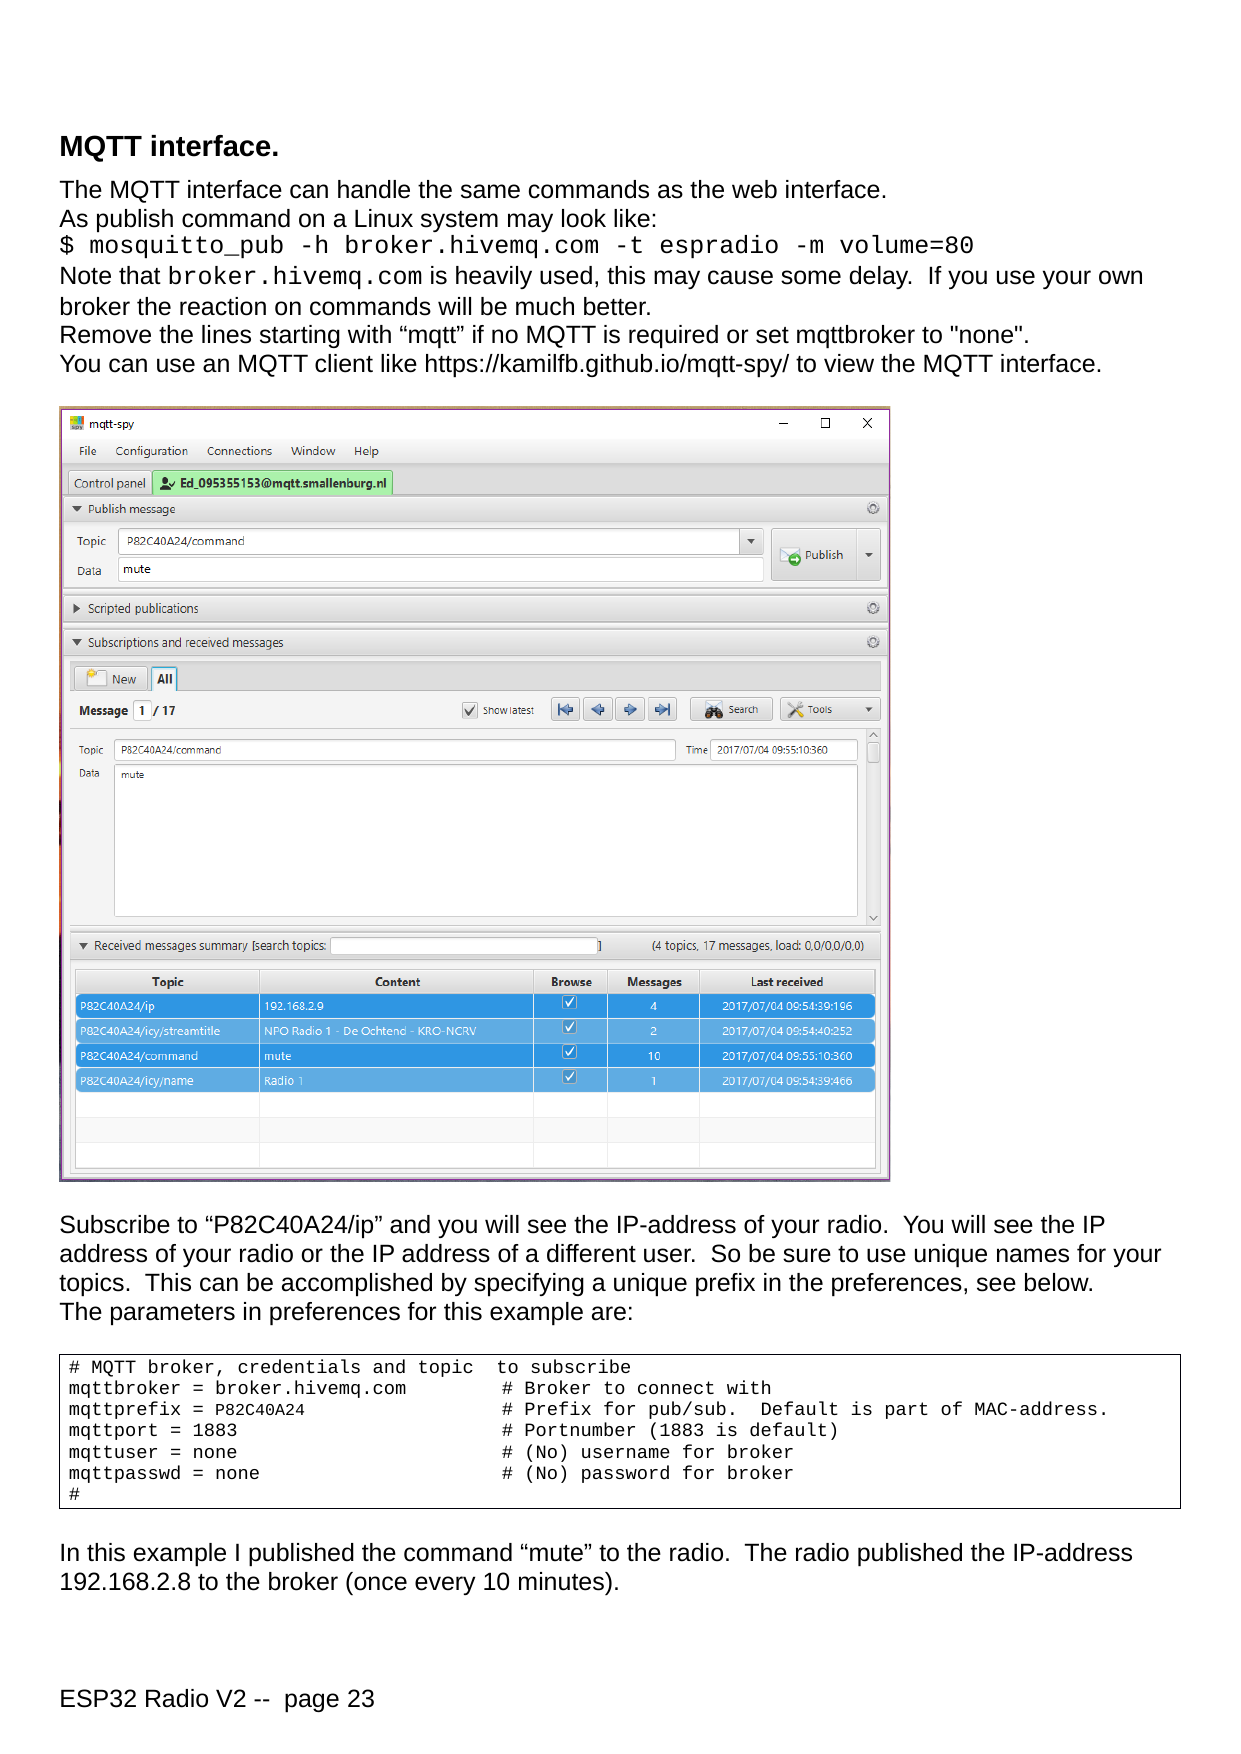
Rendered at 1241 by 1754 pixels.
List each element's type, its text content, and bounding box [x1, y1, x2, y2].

text mqttprefix = P82C40A24 # Prefix for pub/sub. Default is part of MAC-address. [60, 1397, 1180, 1418]
text mqttport = 1883 # Portnumber (1883 is default) [60, 1418, 1180, 1439]
text You can use an MQTT client like https://kamilfb.github.io/mqtt-spy/ to view the MQTT interface. [59, 349, 1181, 378]
text # [60, 1482, 1180, 1508]
text mqttpasswd = none # (No) password for broker [60, 1461, 1180, 1482]
text In this example I published the command “mute” to the radio. The radio published the IP-address 192.168.2.8 to the broker (once every 10 minutes). [59, 1538, 1181, 1596]
text # MQTT broker, credentials and topic to subscribe [60, 1355, 1180, 1376]
text $ mosquitto_pub -h broker.hivemq.com -t espradio -m volume=80 [59, 232, 1181, 261]
text Note that broker.hivemq.com is heavily used, this may cause some delay. If you use your own broker the reaction on commands will be much better. Remove the lines starting with “mqtt” if no MQTT is required or set mqttbroker to "none". [59, 261, 1181, 349]
text mqttbroker = broker.hivemq.com # Broker to connect with [60, 1376, 1180, 1397]
text Subscribe to “P82C40A24/ip” and you will see the IP-address of your radio. You will see the IP address of your radio or the IP address of a different user. So be sure to use unique names for your topics. This can be accomplished by specifying a unique prefix in the preferences, see below. The parameters in preferences for this example are: [59, 1211, 1181, 1326]
subtitle MQTT interface. [59, 129, 1181, 162]
text mqttuser = none # (No) username for broker [60, 1439, 1180, 1461]
text The MQTT interface can handle the same commands as the web interface. As publish command on a Linux system may look like: [59, 175, 1181, 232]
